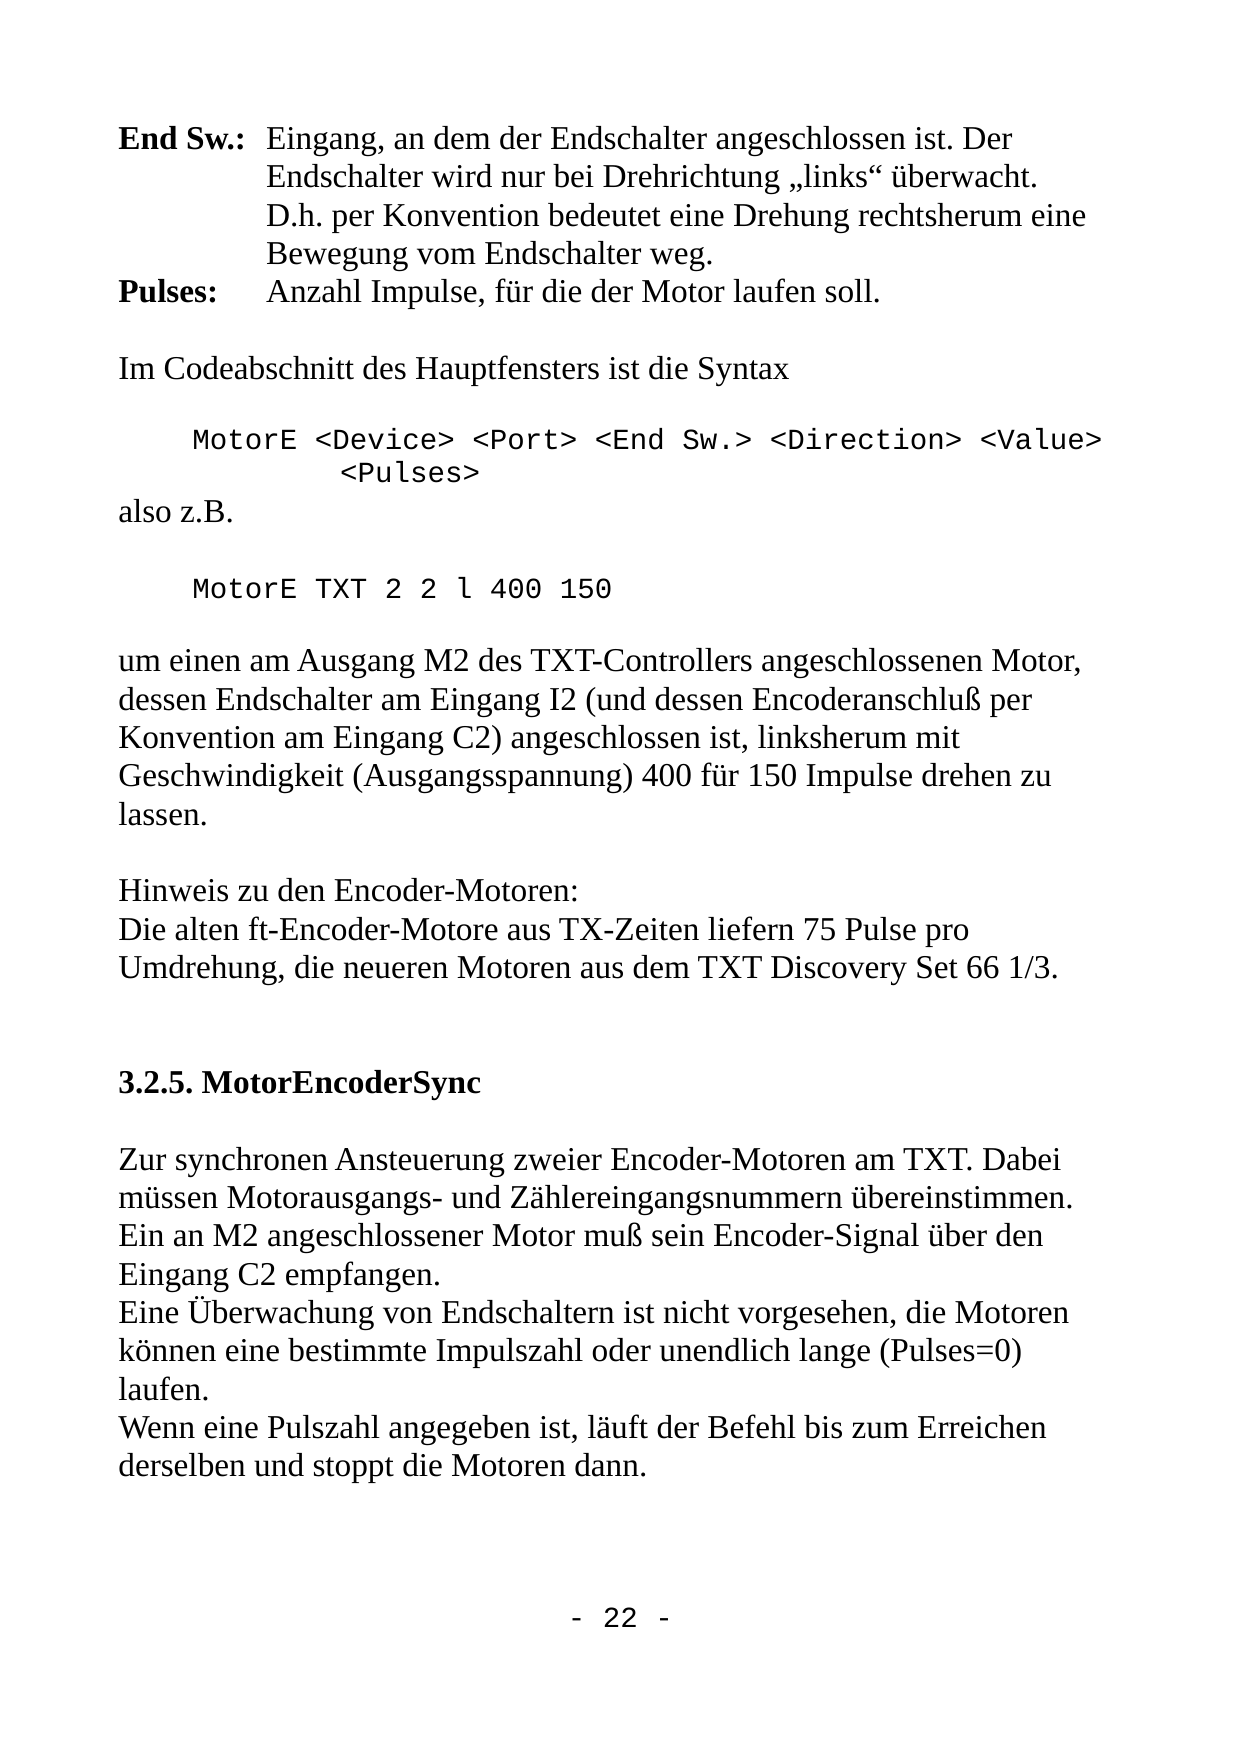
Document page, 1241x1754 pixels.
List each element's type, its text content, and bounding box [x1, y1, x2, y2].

text D.h. per Konvention bedeutet eine Drehung rechtsherum eine Bewegung vom Endschalter weg. [118, 195, 1122, 271]
text Zur synchronen Ansteuerung zweier Encoder-Motoren am TXT. Dabei müssen Motorausgangs- und Zählereingangsnummern übereinstimmen. Ein an M2 angeschlossener Motor muß sein Encoder-Signal über den Eingang C2 empfangen. [118, 1139, 1122, 1292]
text also z.B. [118, 491, 1122, 529]
text Wenn eine Pulszahl angegeben ist, läuft der Befehl bis zum Erreichen derselben und stoppt die Motoren dann. [118, 1407, 1122, 1484]
text um einen am Ausgang M2 des TXT-Controllers angeschlossenen Motor, dessen Endschalter am Eingang I2 (und dessen Encoderanschluß per Konvention am Eingang C2) angeschlossen ist, linksherum mit Geschwindigkeit (Ausgangsspannung) 400 für 150 Impulse drehen zu lassen. [118, 640, 1122, 832]
text Hinweis zu den Encoder-Motoren: [118, 870, 1122, 909]
text MotorE TXT 2 2 l 400 150 [118, 567, 1122, 607]
text End Sw.: Eingang, an dem der Endschalter angeschlossen ist. Der Endschalter wird nur bei Drehrichtung „links“ überwacht. [118, 118, 1122, 195]
text Die alten ft-Encoder-Motore aus TX-Zeiten liefern 75 Pulse pro Umdrehung, die neueren Motoren aus dem TXT Discovery Set 66 1/3. [118, 909, 1122, 985]
text Pulses: Anzahl Impulse, für die der Motor laufen soll. [118, 271, 1122, 310]
text Im Codeabschnitt des Hauptfensters ist die Syntax [118, 348, 1122, 386]
text 3.2.5. MotorEncoderSync [118, 1062, 1122, 1100]
text Eine Überwachung von Endschaltern ist nicht vorgesehen, die Motoren können eine bestimmte Impulszahl oder unendlich lange (Pulses=0) laufen. [118, 1292, 1122, 1407]
text MotorE <Device> <Port> <End Sw.> <Direction> <Value> <Pulses> [118, 425, 1122, 491]
